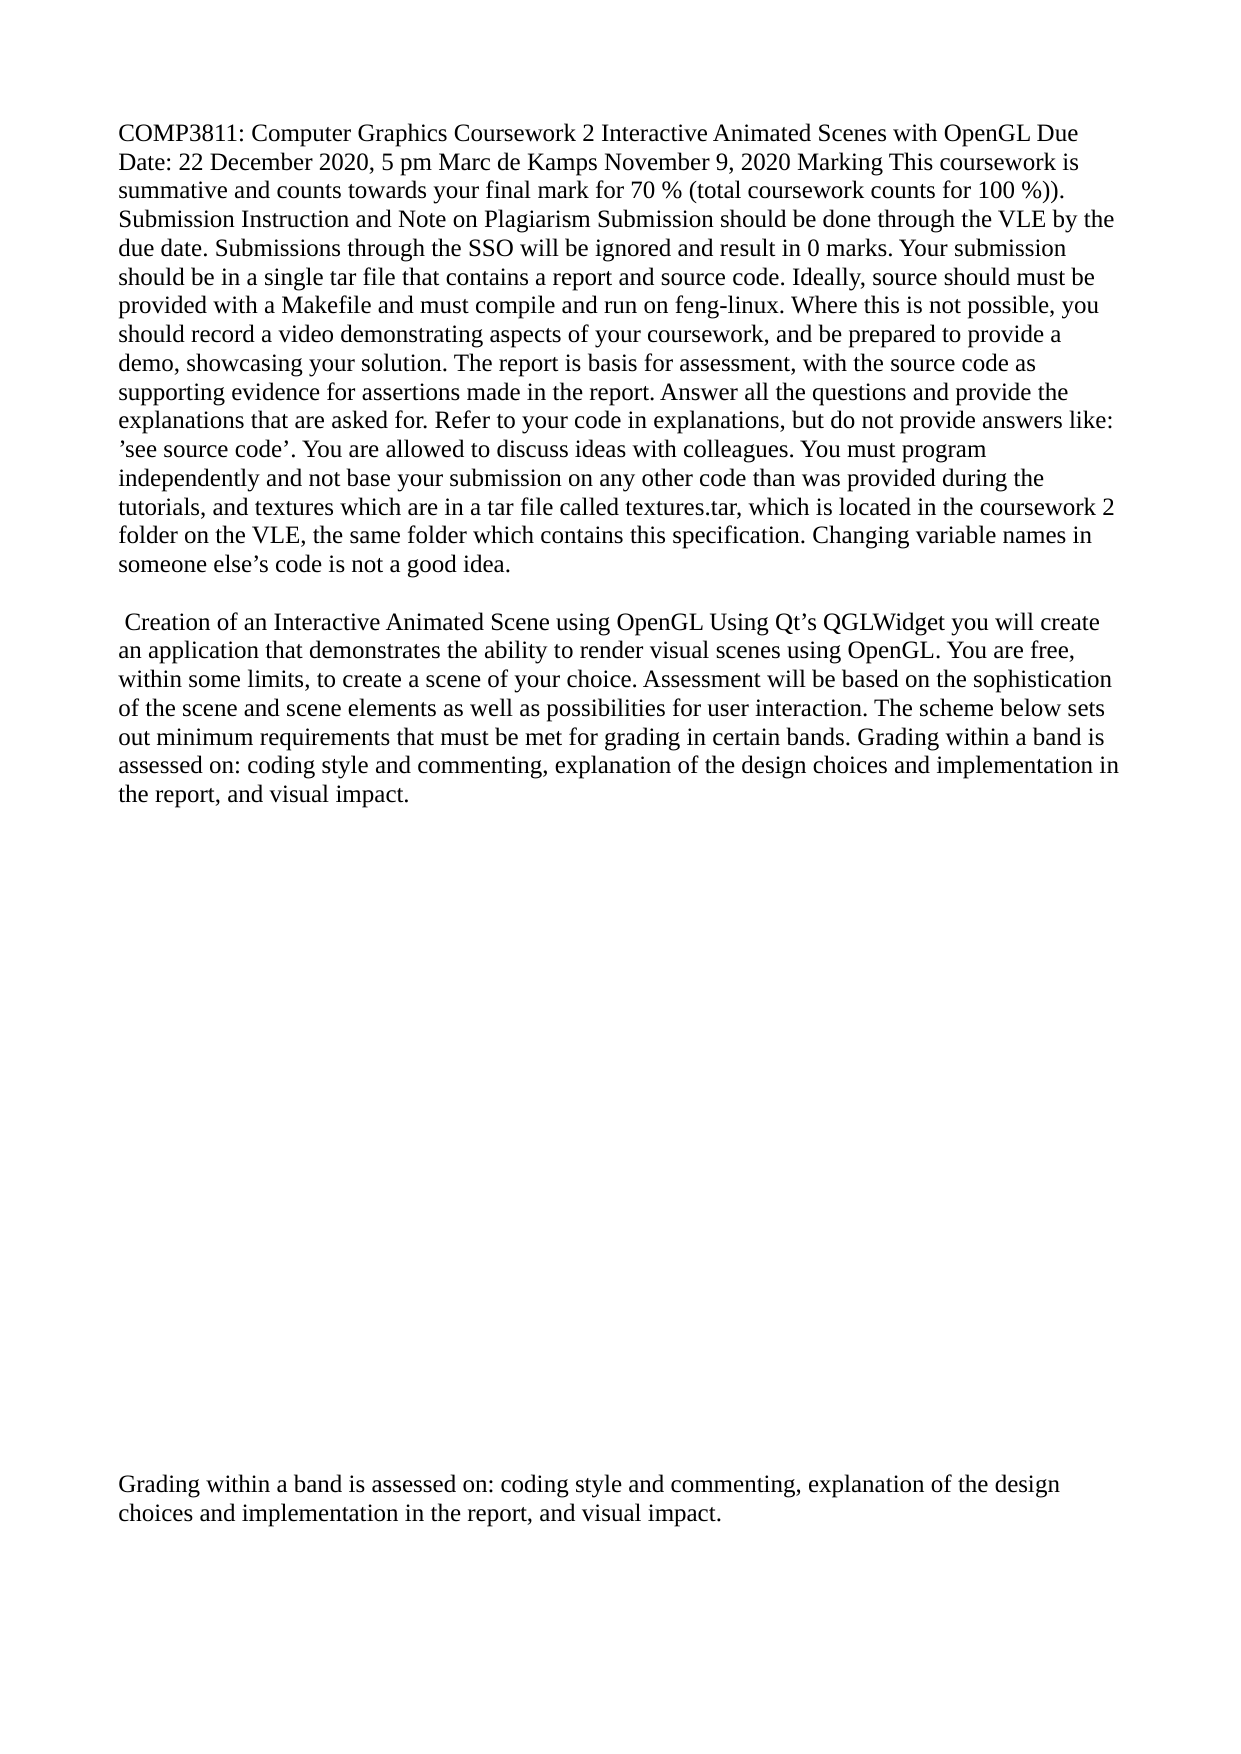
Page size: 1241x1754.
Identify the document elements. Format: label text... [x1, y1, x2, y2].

text COMP3811: Computer Graphics Coursework 2 Interactive Animated Scenes with OpenGL Due Date: 22 December 2020, 5 pm Marc de Kamps November 9, 2020 Marking This coursework is summative and counts towards your final mark for 70 % (total coursework counts for 100 %)). Submission Instruction and Note on Plagiarism Submission should be done through the VLE by the due date. Submissions through the SSO will be ignored and result in 0 marks. Your submission should be in a single tar file that contains a report and source code. Ideally, source should must be provided with a Makefile and must compile and run on feng-linux. Where this is not possible, you should record a video demonstrating aspects of your coursework, and be prepared to provide a demo, showcasing your solution. The report is basis for assessment, with the source code as supporting evidence for assertions made in the report. Answer all the questions and provide the explanations that are asked for. Refer to your code in explanations, but do not provide answers like: ’see source code’. You are allowed to discuss ideas with colleagues. You must program independently and not base your submission on any other code than was provided during the tutorials, and textures which are in a tar file called textures.tar, which is located in the coursework 2 folder on the VLE, the same folder which contains this specification. Changing variable names in someone else’s code is not a good idea. [118, 118, 1122, 578]
text Grading within a band is assessed on: coding style and commenting, explanation of the design choices and implementation in the report, and visual impact. [118, 1469, 1122, 1527]
text Creation of an Interactive Animated Scene using OpenGL Using Qt’s QGLWidget you will create an application that demonstrates the ability to render visual scenes using OpenGL. You are free, within some limits, to create a scene of your choice. Assessment will be based on the sophistication of the scene and scene elements as well as possibilities for user interaction. The scheme below sets out minimum requirements that must be met for grading in certain bands. Grading within a band is assessed on: coding style and commenting, explanation of the design choices and implementation in the report, and visual impact. [118, 607, 1122, 808]
